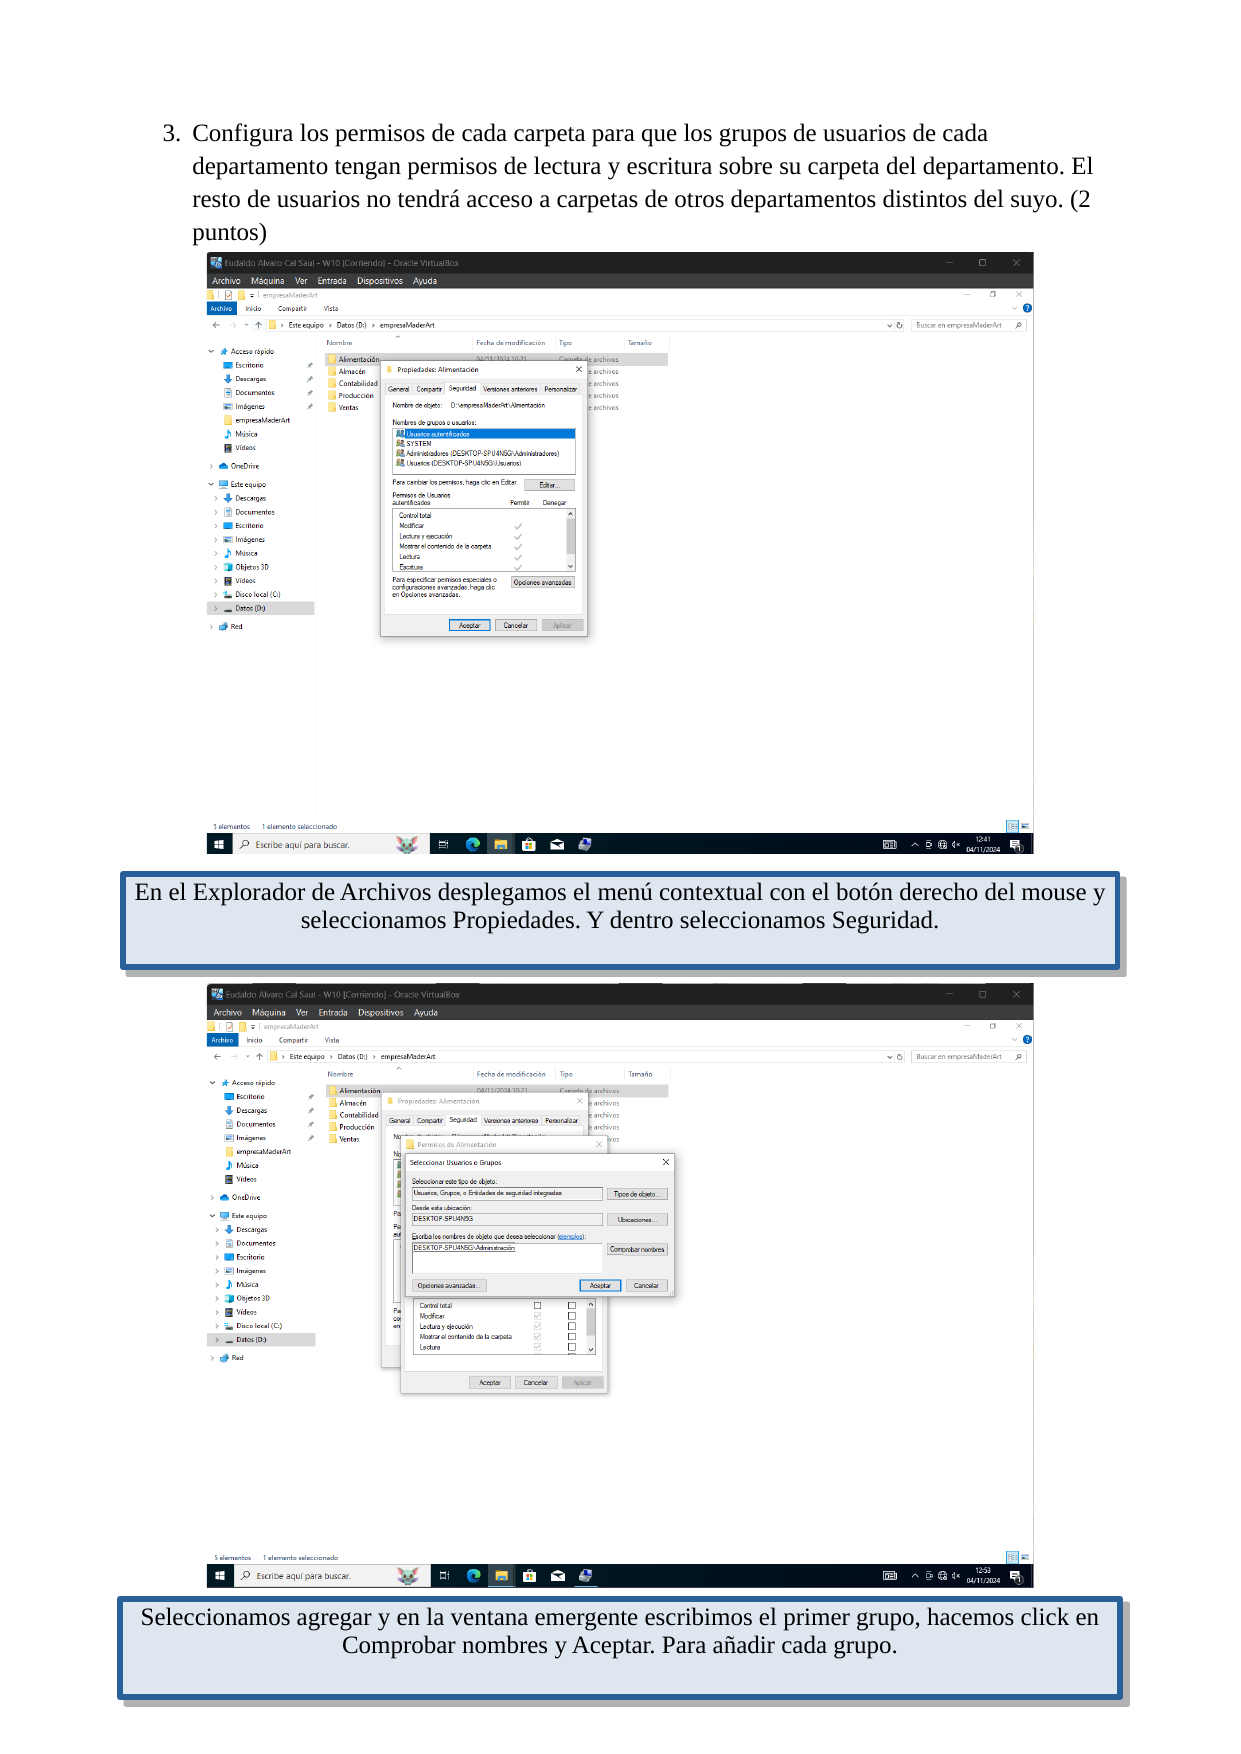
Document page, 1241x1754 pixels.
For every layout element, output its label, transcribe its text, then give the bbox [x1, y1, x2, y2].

list Configura los permisos de cada carpeta para que los grupos de usuarios de cada departamento tengan permisos de lectura y escritura sobre su carpeta del departamento. El resto de usuarios no tendrá acceso a carpetas de otros departamentos distintos del suyo. (2 puntos) [162, 118, 1122, 246]
picture [206, 252, 1034, 854]
picture [206, 983, 1034, 1588]
